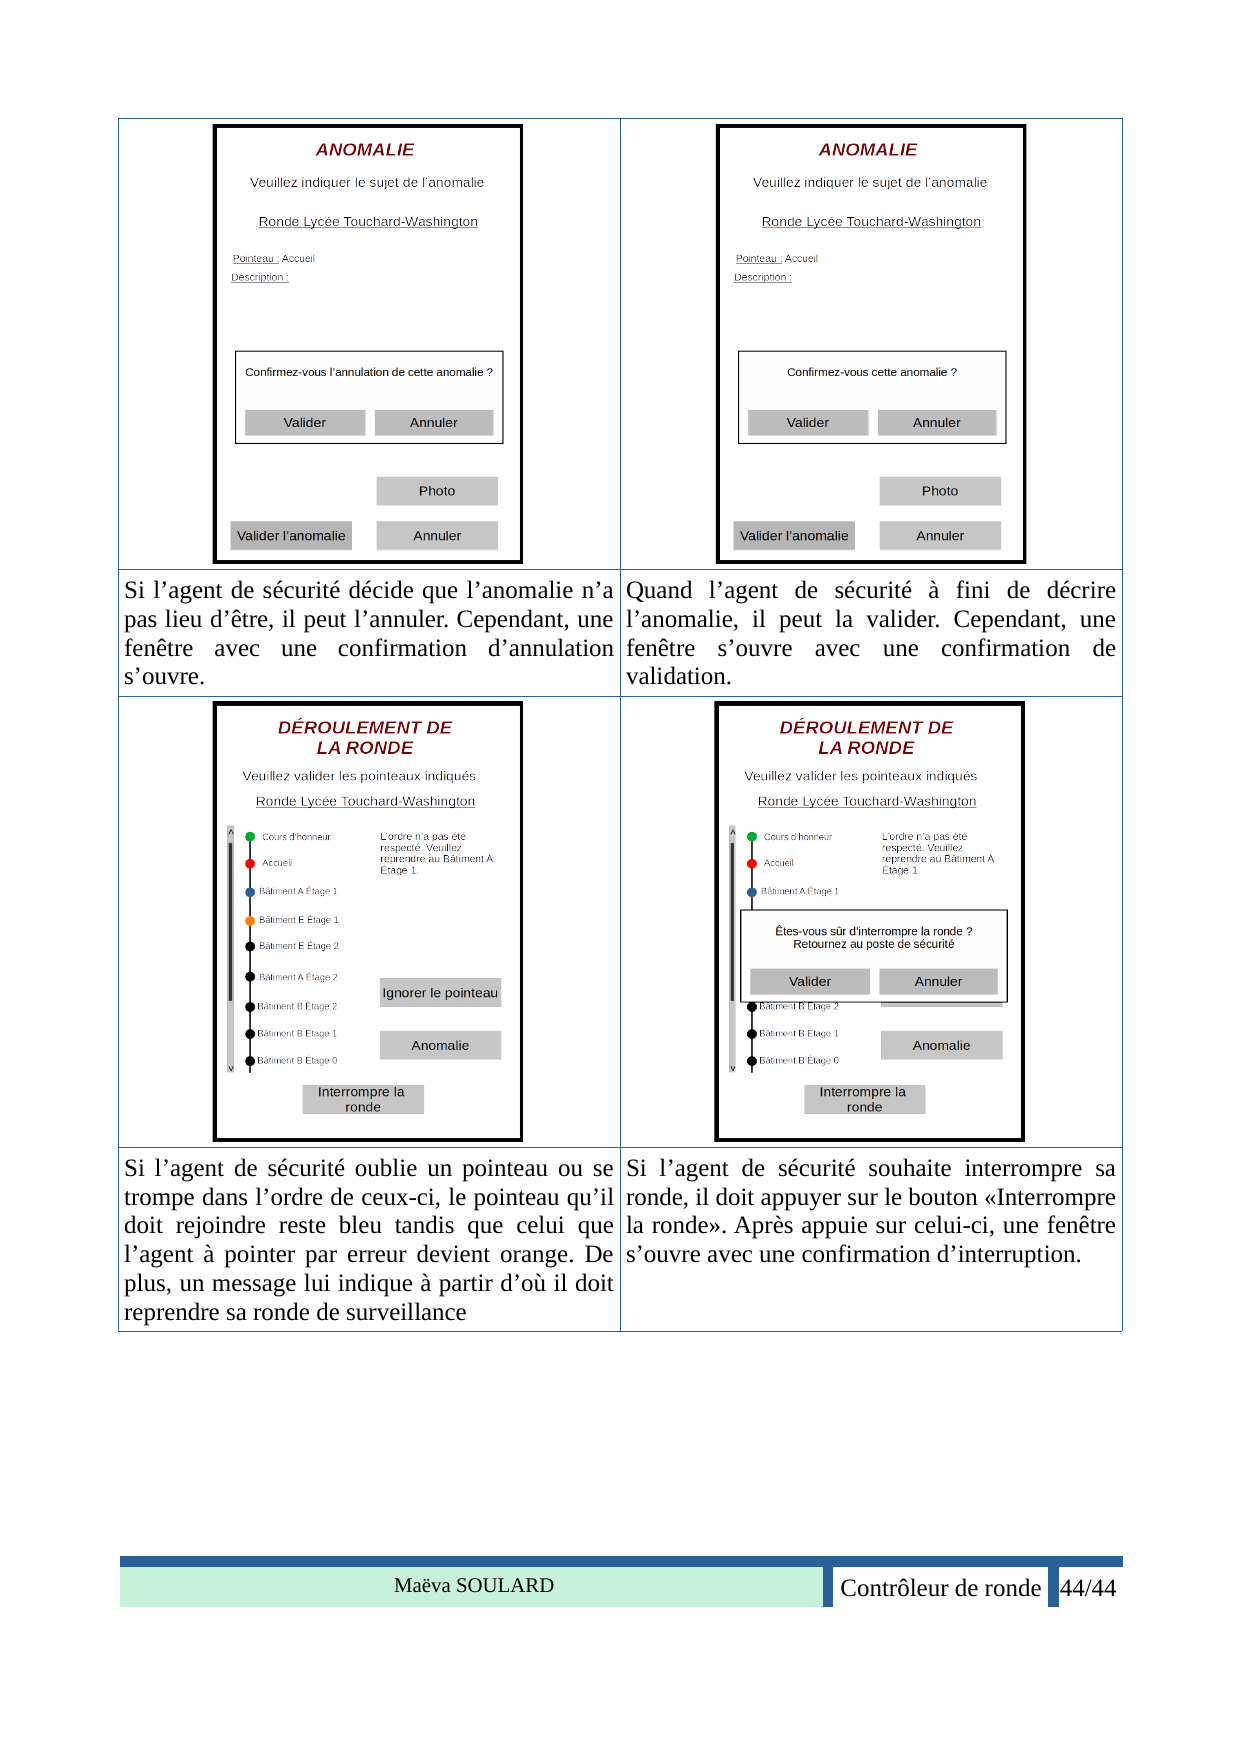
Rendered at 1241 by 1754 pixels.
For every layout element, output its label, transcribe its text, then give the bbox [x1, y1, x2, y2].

table_cell [621, 697, 1122, 1147]
table_cell [119, 697, 620, 1147]
table_cell Si l’agent de sécurité oublie un pointeau ou se trompe dans l’ordre de ceux-ci, le pointeau qu’il doit rejoindre reste bleu tandis que celui que l’agent à pointer par erreur devient orange. De plus, un message lui indique à partir d’où il doit reprendre sa ronde de surveillance [119, 1148, 620, 1331]
table_cell Si l’agent de sécurité décide que l’anomalie n’a pas lieu d’être, il peut l’annuler. Cependant, une fenêtre avec une confirmation d’annulation s’ouvre. [119, 570, 620, 696]
picture [714, 701, 1025, 1142]
picture [212, 701, 523, 1142]
table_cell Si l’agent de sécurité souhaite interrompre sa ronde, il doit appuyer sur le bouton «Interrompre la ronde». Après appuie sur celui-ci, une fenêtre s’ouvre avec une confirmation d’interruption. [621, 1148, 1122, 1331]
table_cell [119, 119, 620, 569]
picture [715, 124, 1027, 564]
table_cell Quand l’agent de sécurité à fini de décrire l’anomalie, il peut la valider. Cependant, une fenêtre s’ouvre avec une confirmation de validation. [621, 570, 1122, 696]
picture [212, 124, 523, 564]
table_cell [621, 119, 1122, 569]
